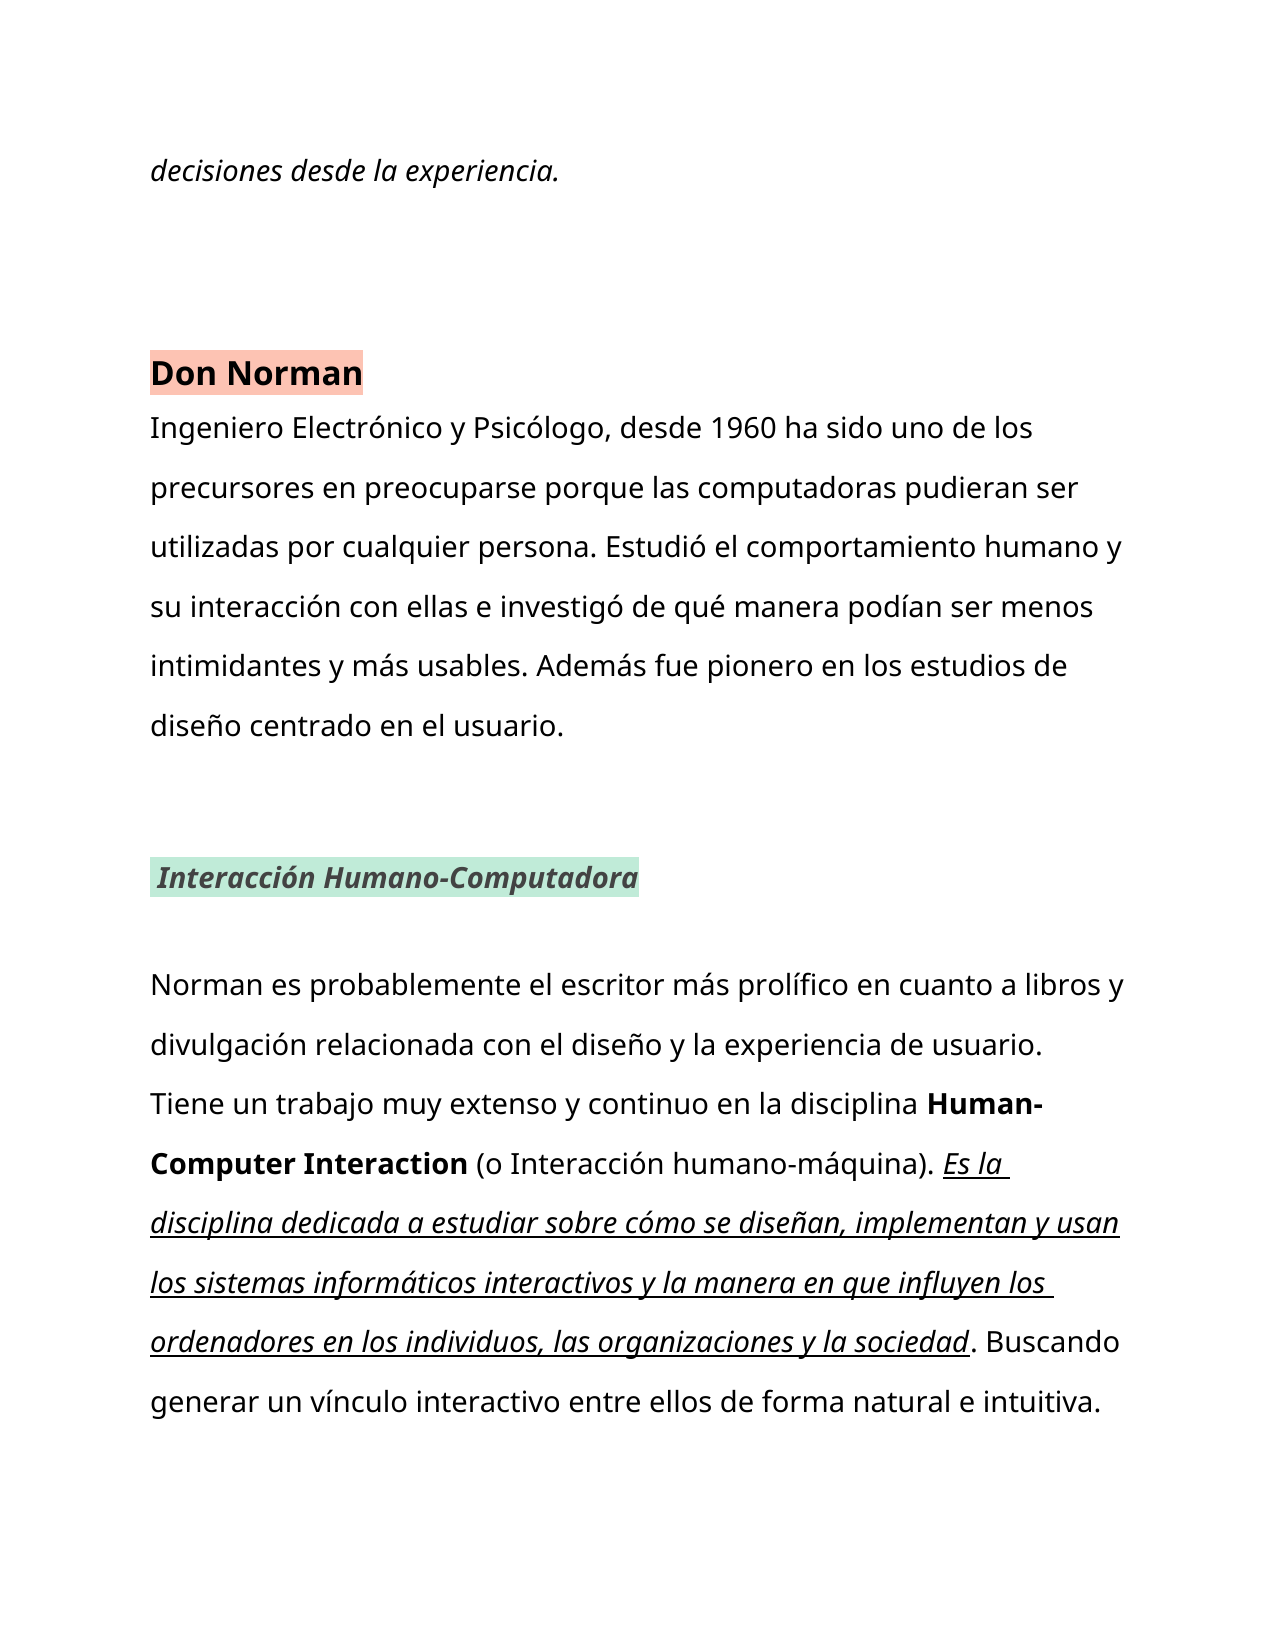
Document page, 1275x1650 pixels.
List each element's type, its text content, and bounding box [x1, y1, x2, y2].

subtitle Interacción Humano-Computadora [639, 857, 1125, 897]
text Norman es probablemente el escritor más prolífico en cuanto a libros y divulgación relacionada con el diseño y la experiencia de usuario. Tiene un trabajo muy extenso y continuo en la disciplina Human-Computer Interaction (o Interacción humano-máquina). Es la disciplina dedicada a estudiar sobre cómo se diseñan, implementan y usan los sistemas informáticos interactivos y la manera en que influyen los ordenadores en los individuos, las organizaciones y la sociedad. Buscando generar un vínculo interactivo entre ellos de forma natural e intuitiva. [150, 965, 1125, 1421]
text decisiones desde la experiencia. [150, 150, 1125, 190]
subtitle Don Norman [150, 349, 1125, 395]
text Ingeniero Electrónico y Psicólogo, desde 1960 ha sido uno de los precursores en preocuparse porque las computadoras pudieran ser utilizadas por cualquier persona. Estudió el comportamiento humano y su interacción con ellas e investigó de qué manera podían ser menos intimidantes y más usables. Además fue pionero en los estudios de diseño centrado en el usuario. [150, 407, 1125, 744]
